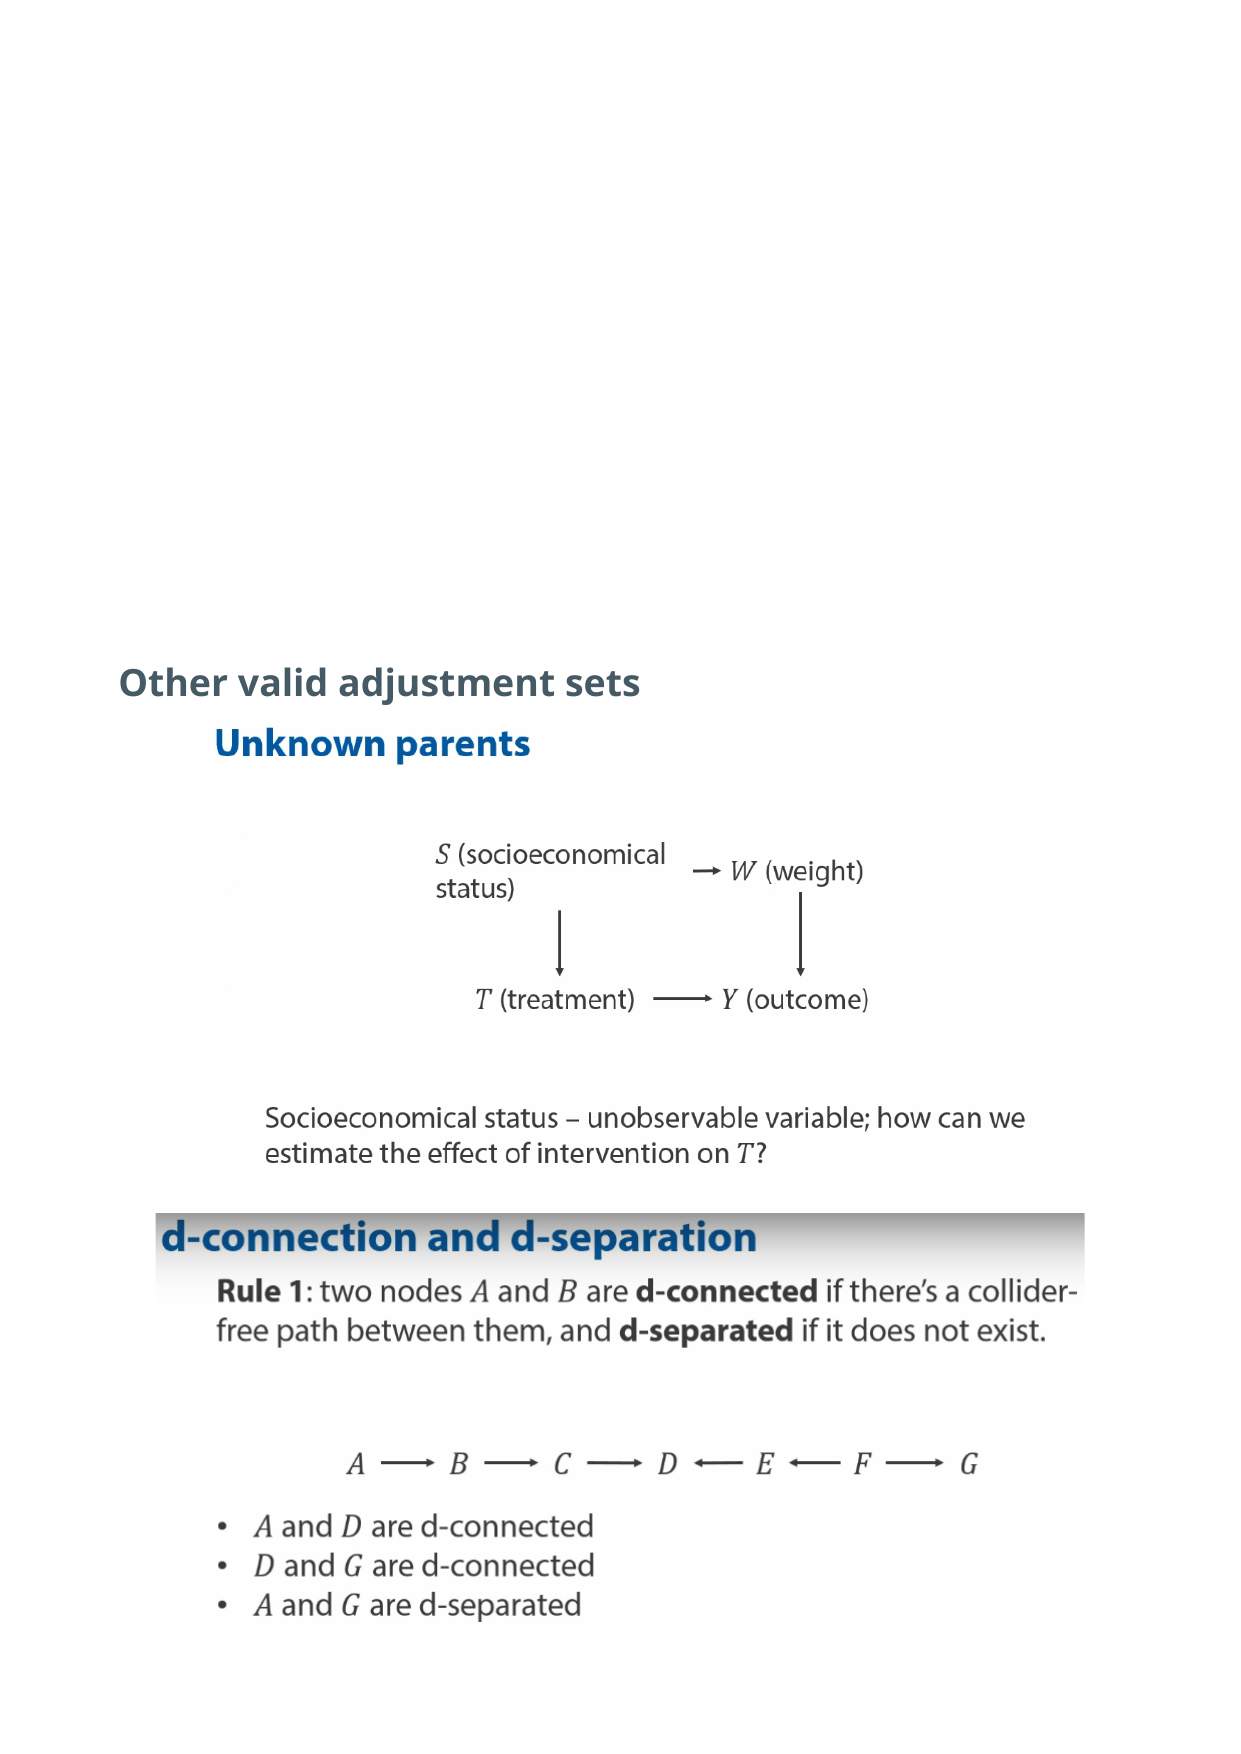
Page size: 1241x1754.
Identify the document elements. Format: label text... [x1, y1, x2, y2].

subtitle Other valid adjustment sets [118, 656, 1122, 707]
picture [207, 720, 1033, 1172]
picture [155, 1213, 1085, 1631]
